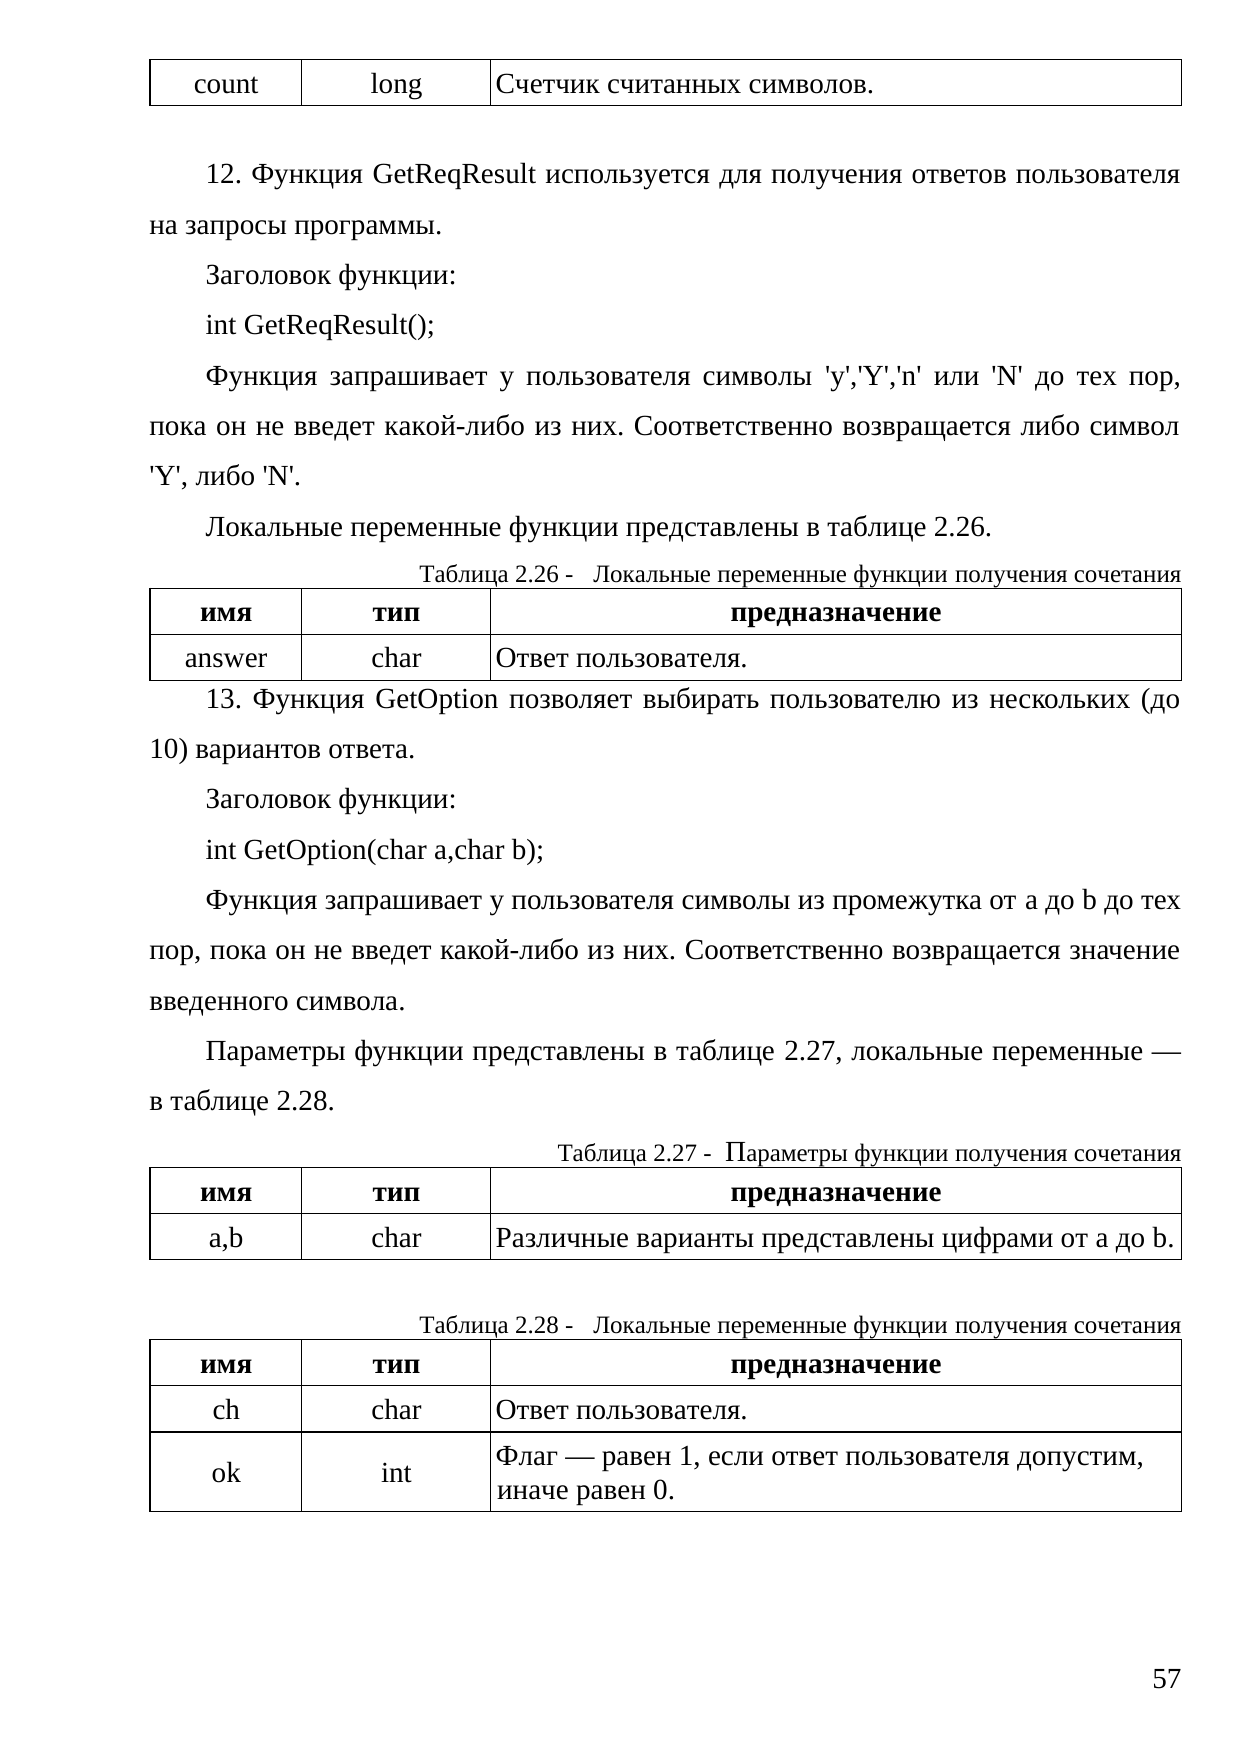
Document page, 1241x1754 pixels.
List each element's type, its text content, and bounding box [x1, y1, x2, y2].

table_cell answer [151, 635, 301, 680]
table_cell count [151, 60, 301, 105]
table_cell a,b [151, 1214, 301, 1259]
text Таблица 2.28 - Локальные переменные функции получения сочетания [148, 1311, 1181, 1339]
table_cell long [302, 60, 490, 105]
text Функция запрашивает у пользователя символы 'y','Y','n' или 'N' до тех пор, пока он не введет какой-либо из них. Соответственно возвращается либо символ 'Y', либо 'N'. [149, 358, 1181, 492]
text Заголовок функции: [148, 781, 1181, 815]
text int GetReqResult(); [149, 307, 1181, 341]
text Параметры функции представлены в таблице 2.27, локальные переменные — в таблице 2.28. [149, 1033, 1181, 1117]
table_header тип [302, 589, 490, 634]
text Таблица 2.27 - Параметры функции получения сочетания [148, 1134, 1181, 1167]
table_cell ok [151, 1433, 301, 1511]
table_header предназначение [491, 1168, 1181, 1213]
table_cell Различные варианты представлены цифрами от a до b. [491, 1214, 1181, 1259]
table_header тип [302, 1340, 490, 1385]
table_header имя [151, 1340, 301, 1385]
table_cell Ответ пользователя. [491, 635, 1181, 680]
table_cell ch [151, 1386, 301, 1431]
table_header предназначение [491, 1340, 1181, 1385]
table_cell char [302, 1386, 490, 1431]
text 12. Функция GetReqResult используется для получения ответов пользователя на запросы программы. [149, 156, 1181, 240]
table_header имя [151, 1168, 301, 1213]
text 13. Функция GetOption позволяет выбирать пользователю из нескольких (до 10) вариантов ответа. [149, 681, 1181, 765]
text Заголовок функции: [148, 257, 1181, 291]
table_cell char [302, 1214, 490, 1259]
table_cell Ответ пользователя. [491, 1386, 1181, 1431]
table_cell int [302, 1433, 490, 1511]
table_header тип [302, 1168, 490, 1213]
text Функция запрашивает у пользователя символы из промежутка от a до b до тех пор, пока он не введет какой-либо из них. Соответственно возвращается значение введенного символа. [149, 882, 1181, 1016]
table_header имя [151, 589, 301, 634]
text Локальные переменные функции представлены в таблице 2.26. [149, 509, 1181, 542]
text int GetOption(char a,char b); [149, 832, 1181, 865]
table_cell Флаг — равен 1, если ответ пользователя допустим, иначе равен 0. [491, 1433, 1181, 1511]
text Таблица 2.26 - Локальные переменные функции получения сочетания [148, 559, 1181, 588]
table_cell char [302, 635, 490, 680]
table_cell Счетчик считанных символов. [491, 60, 1181, 105]
table_header предназначение [491, 589, 1181, 634]
